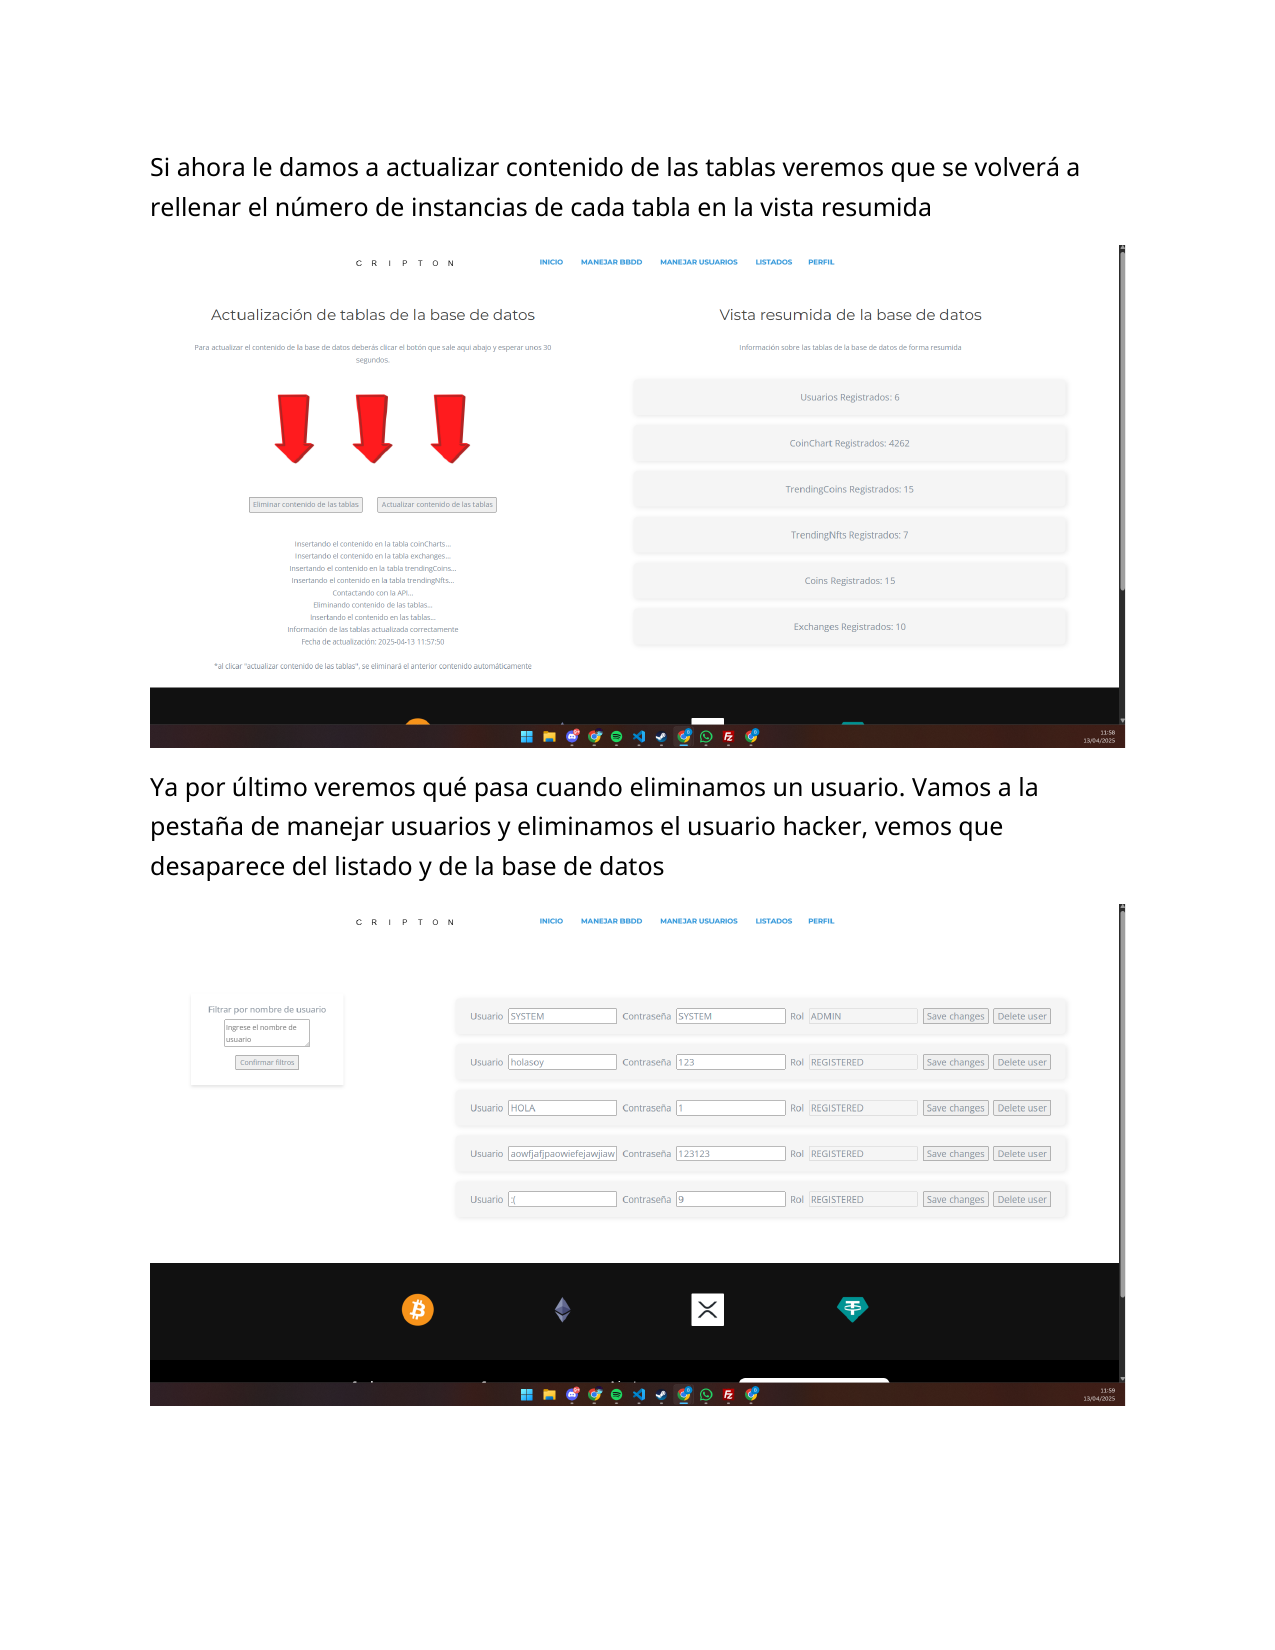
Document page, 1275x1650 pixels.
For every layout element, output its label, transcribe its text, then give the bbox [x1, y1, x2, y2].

text Ya por último veremos qué pasa cuando eliminamos un usuario. Vamos a la pestaña de manejar usuarios y eliminamos el usuario hacker, vemos que desaparece del listado y de la base de datos [150, 769, 1125, 882]
text Si ahora le damos a actualizar contenido de las tablas veremos que se volverá a rellenar el número de instancias de cada tabla en la vista resumida [150, 150, 1125, 223]
